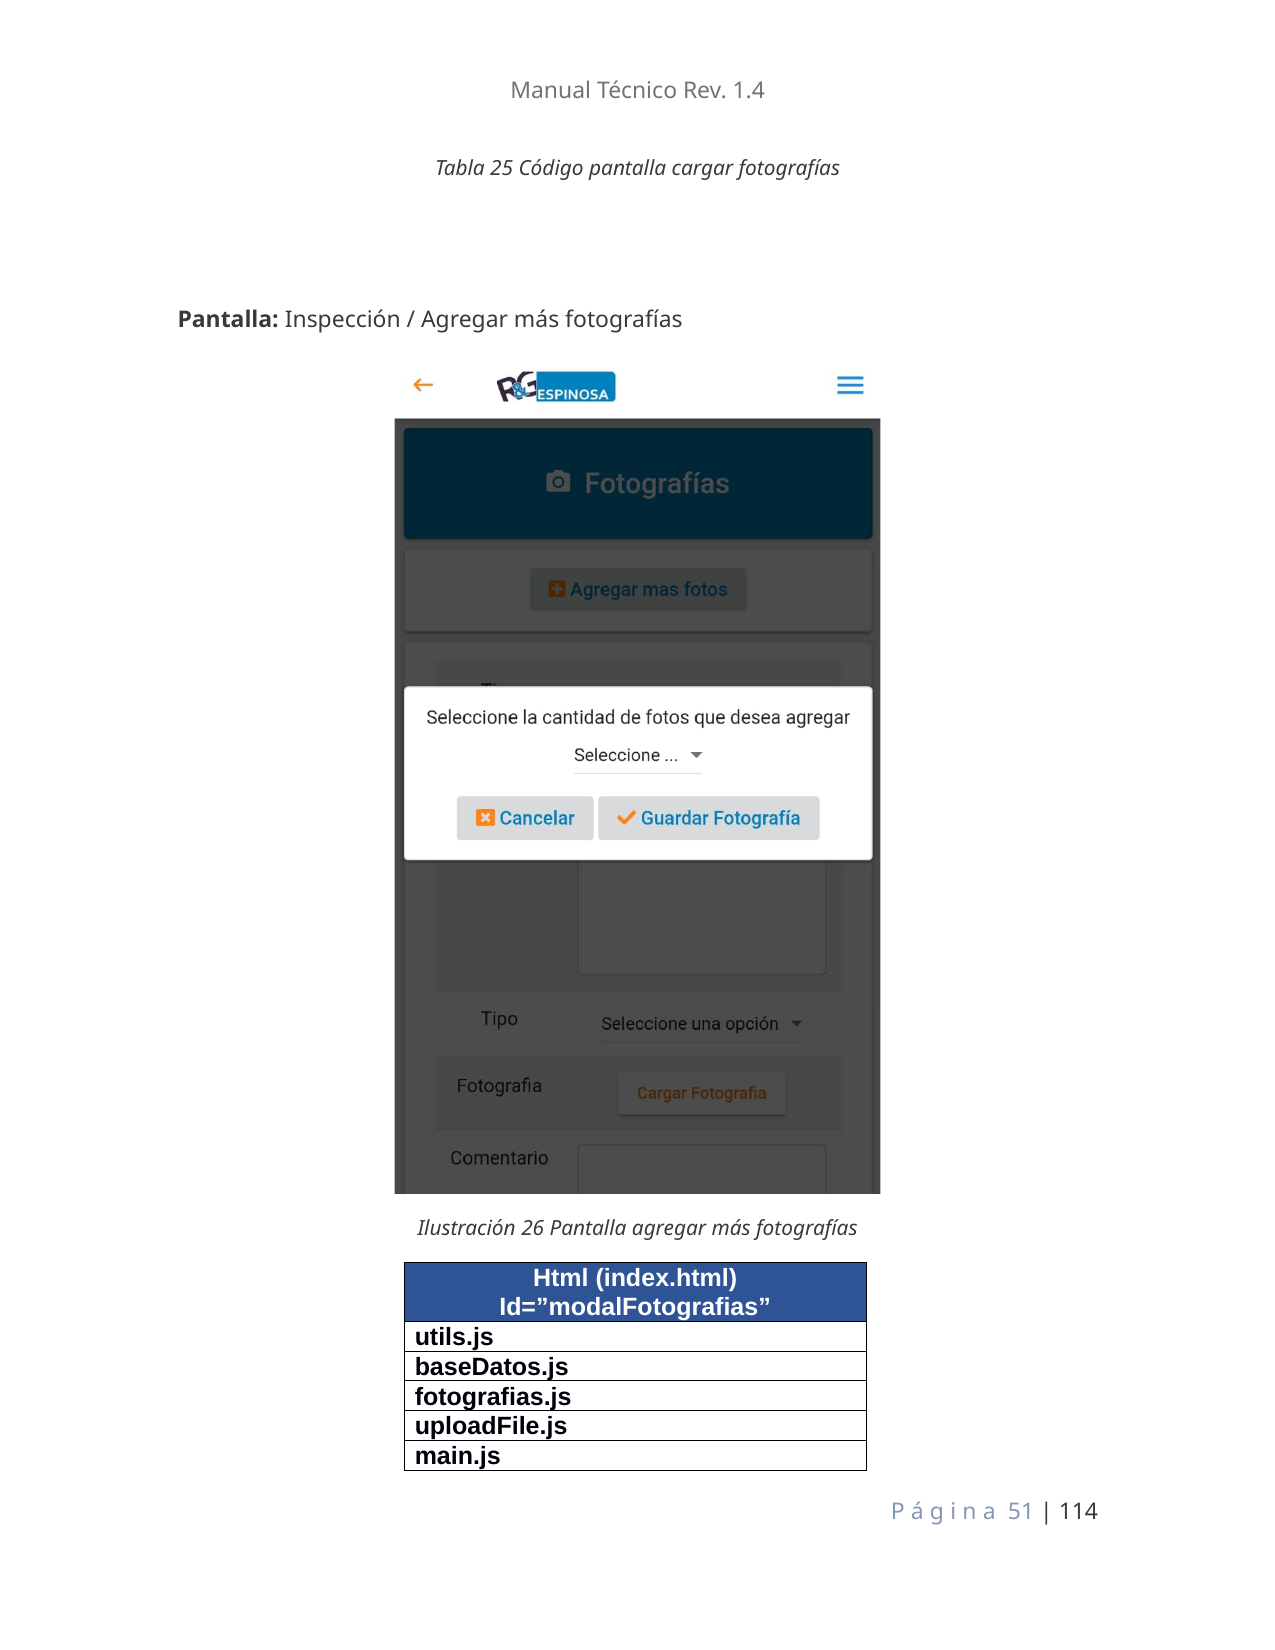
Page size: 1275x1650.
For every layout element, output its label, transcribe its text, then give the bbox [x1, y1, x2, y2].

table_header Html (index.html) Id=”modalFotografias” [405, 1263, 866, 1321]
table_cell fotografias.js [405, 1381, 866, 1410]
table_cell utils.js [405, 1322, 866, 1351]
table_cell baseDatos.js [405, 1352, 866, 1380]
text Tabla 25 Código pantalla cargar fotografías [177, 153, 1098, 181]
table_cell main.js [405, 1441, 866, 1470]
picture [394, 353, 881, 1194]
text Pantalla: Inspección / Agregar más fotografías [177, 303, 1098, 334]
table_cell uploadFile.js [405, 1411, 866, 1440]
text Ilustración 24 Pantalla agregar más fotografías [177, 1213, 1098, 1241]
